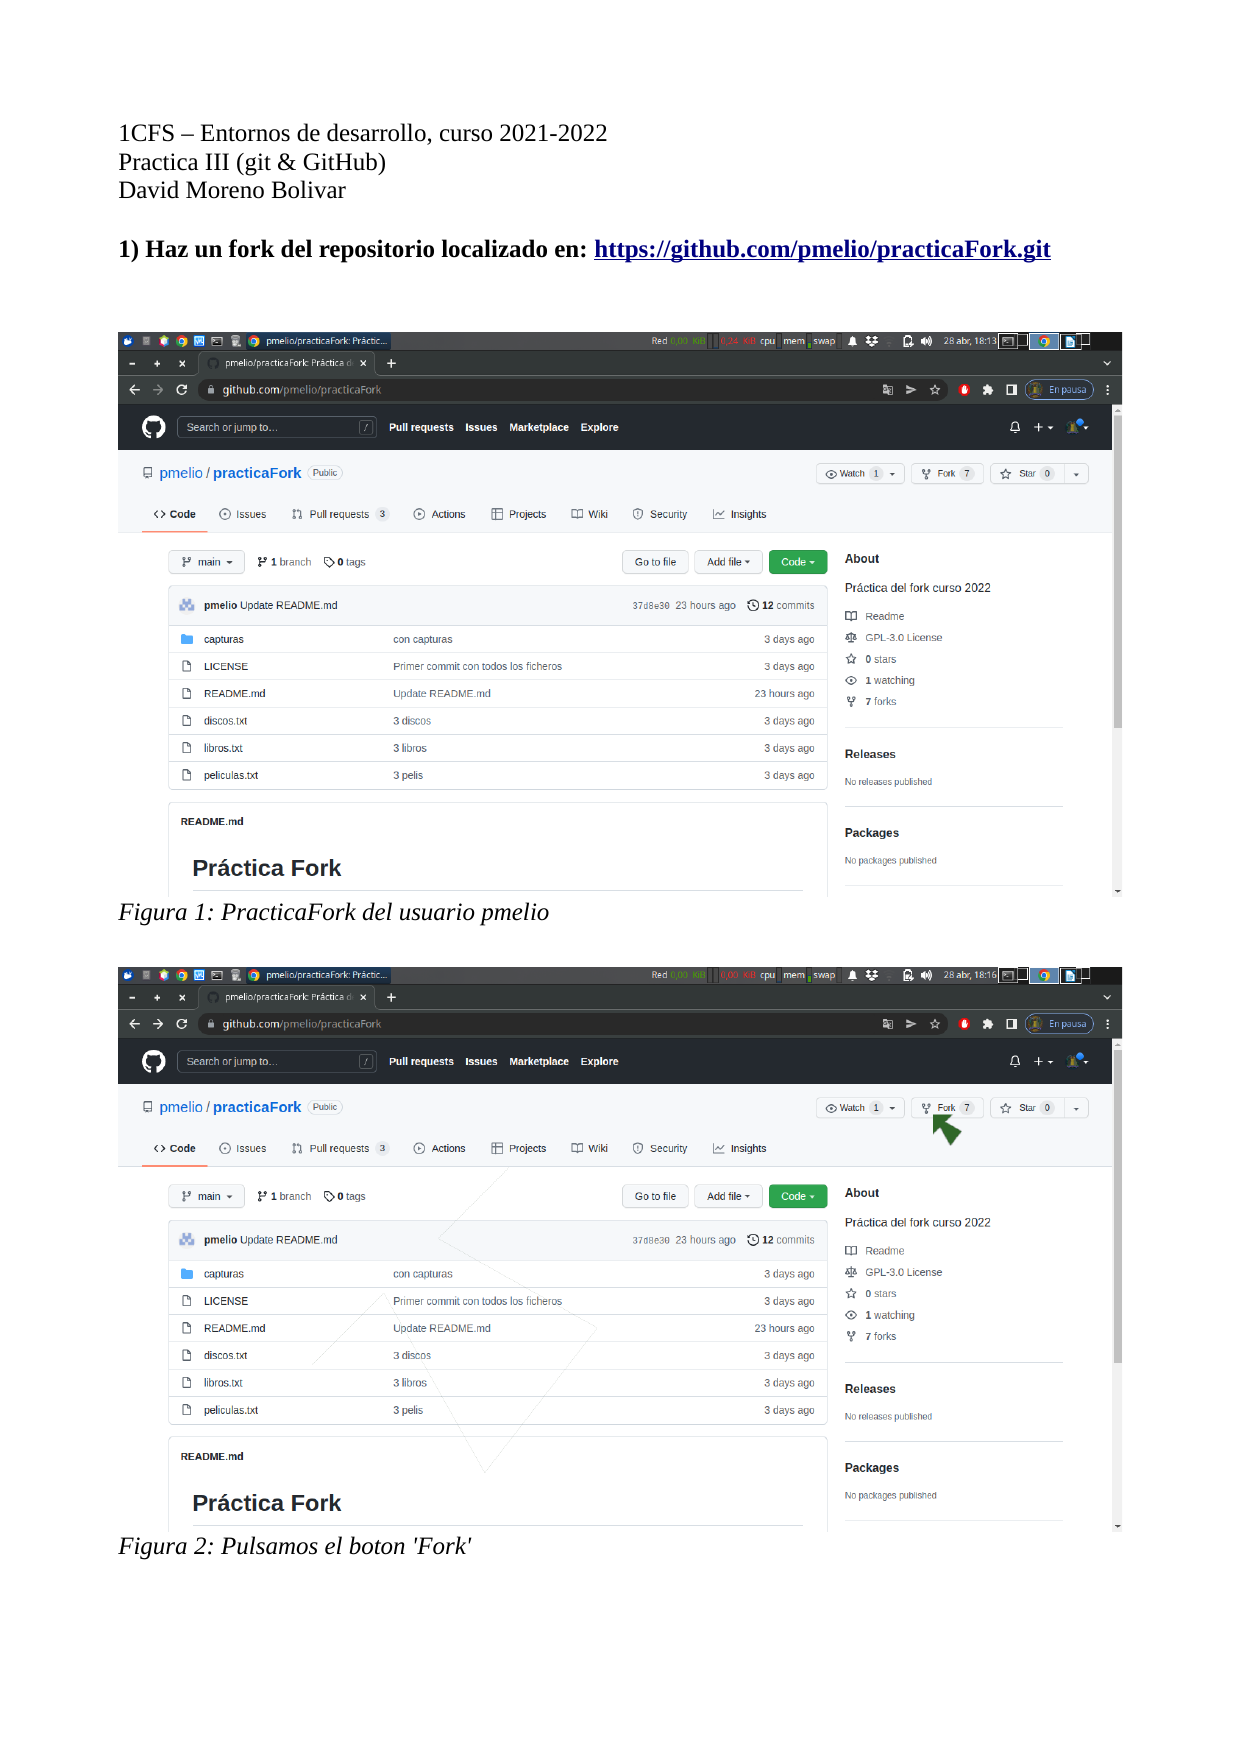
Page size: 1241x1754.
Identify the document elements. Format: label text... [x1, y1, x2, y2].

text 1) Haz un fork del repositorio localizado en: https://github.com/pmelio/practicaFork.git [118, 234, 1122, 263]
picture [118, 332, 1123, 897]
text Figura 1: PracticaFork del usuario pmelio [118, 897, 1122, 926]
picture [118, 967, 1123, 1532]
text Figura 2: Pulsamos el boton 'Fork' [118, 1532, 1122, 1560]
